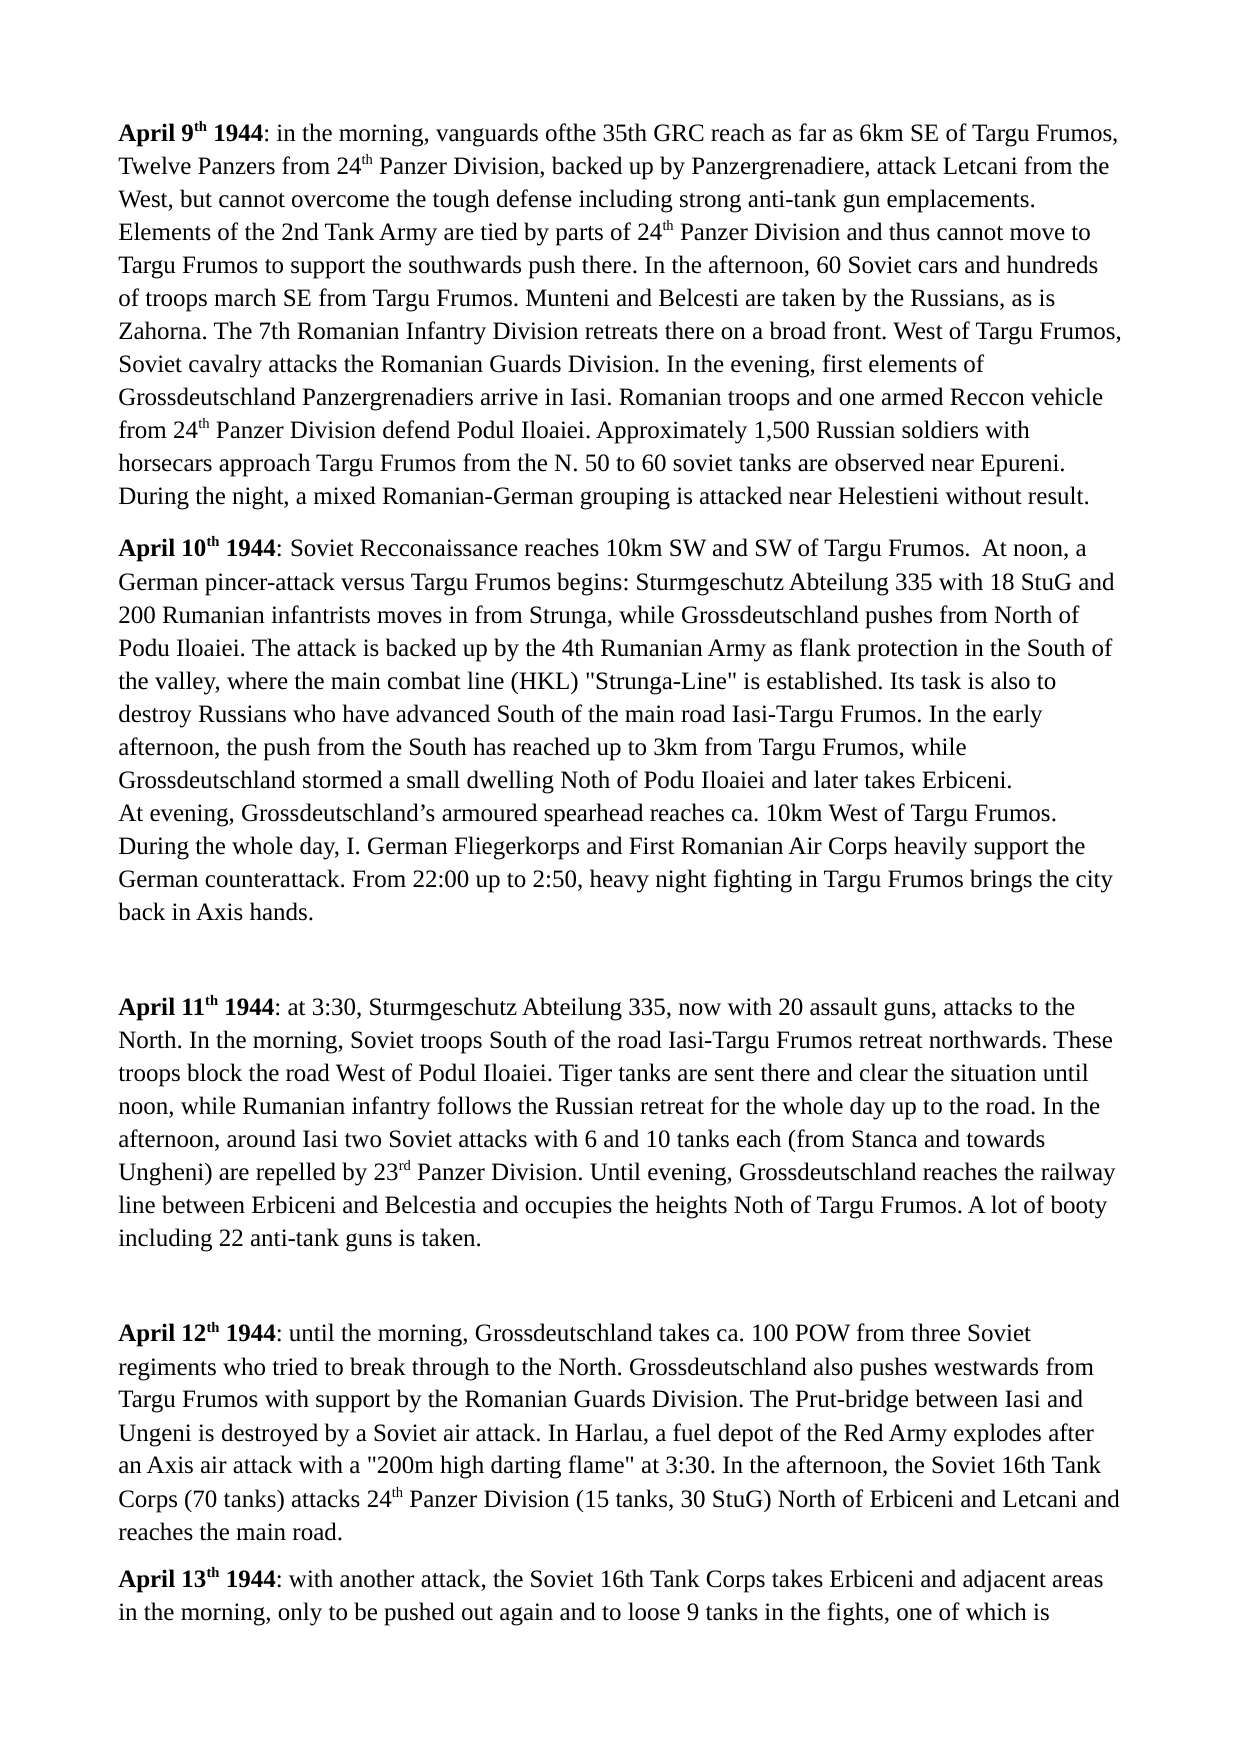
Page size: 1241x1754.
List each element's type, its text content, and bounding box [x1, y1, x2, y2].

text April 10th 1944: Soviet Recconaissance reaches 10km SW and SW of Targu Frumos. At noon, a German pincer-attack versus Targu Frumos begins: Sturmgeschutz Abteilung 335 with 18 StuG and 200 Rumanian infantrists moves in from Strunga, while Grossdeutschland pushes from North of Podu Iloaiei. The attack is backed up by the 4th Rumanian Army as flank protection in the South of the valley, where the main combat line (HKL) "Strunga-Line" is established. Its task is also to destroy Russians who have advanced South of the main road Iasi-Targu Frumos. In the early afternoon, the push from the South has reached up to 3km from Targu Frumos, while Grossdeutschland stormed a small dwelling Noth of Podu Iloaiei and later takes Erbiceni. At evening, Grossdeutschland’s armoured spearhead reaches ca. 10km West of Targu Frumos. During the whole day, I. German Fliegerkorps and First Romanian Air Corps heavily support the German counterattack. From 22:00 up to 2:50, heavy night fighting in Targu Frumos brings the city back in Axis hands. [118, 529, 1122, 926]
text April 13th 1944: with another attack, the Soviet 16th Tank Corps takes Erbiceni and adjacent areas in the morning, only to be pushed out again and to loose 9 tanks in the fights, one of which is [118, 1564, 1122, 1626]
text April 9th 1944: in the morning, vanguards ofthe 35th GRC reach as far as 6km SE of Targu Frumos, Twelve Panzers from 24th Panzer Division, backed up by Panzergrenadiere, attack Letcani from the West, but cannot overcome the tough defense including strong anti-tank gun emplacements. Elements of the 2nd Tank Army are tied by parts of 24th Panzer Division and thus cannot move to Targu Frumos to support the southwards push there. In the afternoon, 60 Soviet cars and hundreds of troops march SE from Targu Frumos. Munteni and Belcesti are taken by the Russians, as is Zahorna. The 7th Romanian Infantry Division retreats there on a broad front. West of Targu Frumos, Soviet cavalry attacks the Romanian Guards Division. In the evening, first elements of Grossdeutschland Panzergrenadiers arrive in Iasi. Romanian troops and one armed Reccon vehicle from 24th Panzer Division defend Podul Iloaiei. Approximately 1,500 Russian soldiers with horsecars approach Targu Frumos from the N. 50 to 60 soviet tanks are observed near Epureni. During the night, a mixed Romanian-German grouping is attacked near Helestieni without result. [118, 118, 1122, 510]
text April 12th 1944: until the morning, Grossdeutschland takes ca. 100 POW from three Soviet regiments who tried to break through to the North. Grossdeutschland also pushes westwards from Targu Frumos with support by the Romanian Guards Division. The Prut-bridge between Iasi and Ungeni is destroyed by a Soviet air attack. In Harlau, a fuel depot of the Red Army explodes after an Axis air attack with a "200m high darting flame" at 3:30. In the afternoon, the Soviet 16th Tank Corps (70 tanks) attacks 24th Panzer Division (15 tanks, 30 StuG) North of Erbiceni and Letcani and reaches the main road. [118, 1318, 1122, 1545]
text April 11th 1944: at 3:30, Sturmgeschutz Abteilung 335, now with 20 assault guns, attacks to the North. In the morning, Soviet troops South of the road Iasi-Targu Frumos retreat northwards. These troops block the road West of Podul Iloaiei. Tiger tanks are sent there and clear the situation until noon, while Rumanian infantry follows the Russian retreat for the whole day up to the road. In the afternoon, around Iasi two Soviet attacks with 6 and 10 tanks each (from Stanca and towards Ungheni) are repelled by 23rd Panzer Division. Until evening, Grossdeutschland reaches the railway line between Erbiceni and Belcestia and occupies the heights Noth of Targu Frumos. A lot of booty including 22 anti-tank guns is taken. [118, 992, 1122, 1252]
